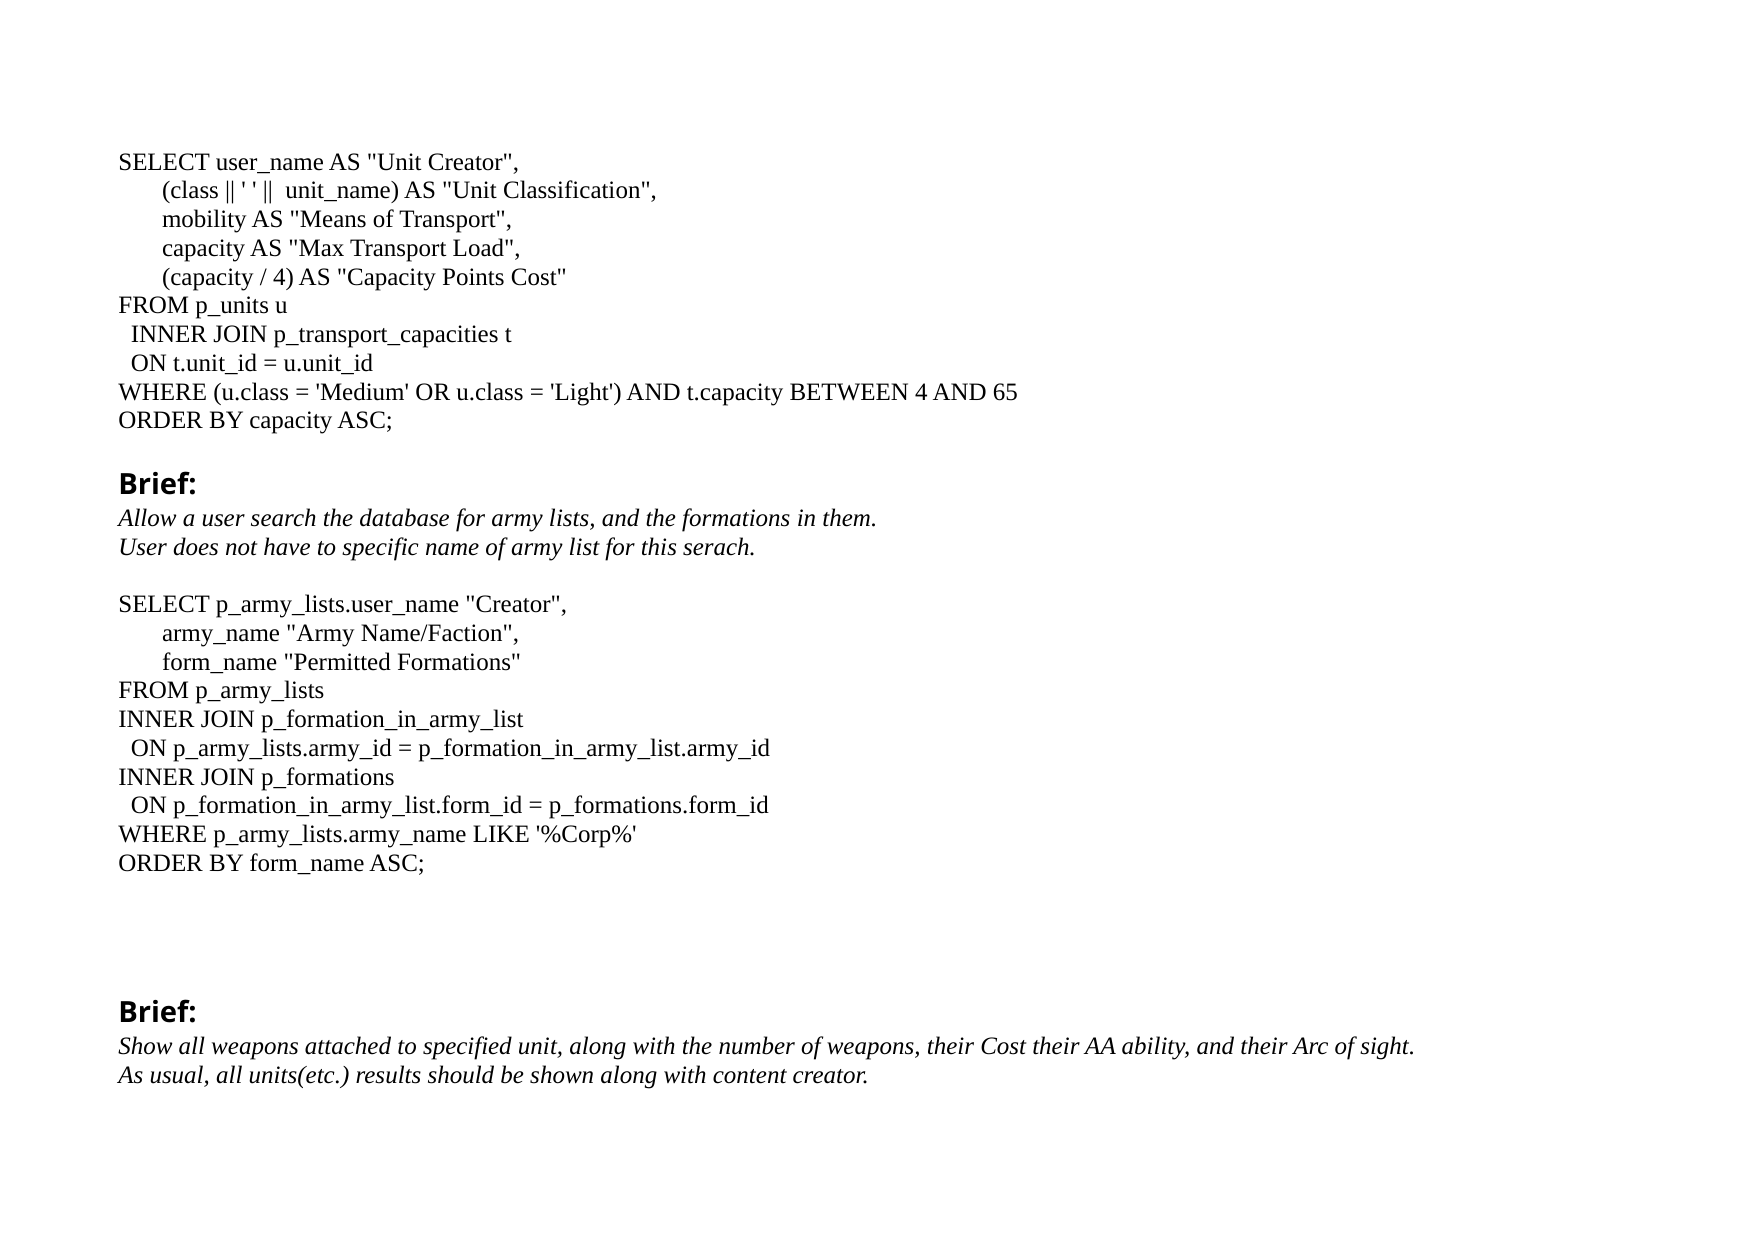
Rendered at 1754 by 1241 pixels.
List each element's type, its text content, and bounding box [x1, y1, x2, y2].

text FROM p_army_lists [118, 675, 1636, 704]
text capacity AS "Max Transport Load", [118, 233, 1636, 262]
text As usual, all units(etc.) results should be shown along with content creator. [118, 1060, 1636, 1089]
text form_name "Permitted Formations" [118, 647, 1636, 675]
text (class || ' ' || unit_name) AS "Unit Classification", [118, 176, 1636, 204]
text WHERE p_army_lists.army_name LIKE '%Corp%' [118, 819, 1636, 848]
text ON t.unit_id = u.unit_id [118, 348, 1636, 377]
text WHERE (u.class = 'Medium' OR u.class = 'Light') AND t.capacity BETWEEN 4 AND 65 [118, 377, 1636, 406]
text Brief: [118, 992, 1636, 1031]
text User does not have to specific name of army list for this serach. [118, 532, 1636, 560]
text ON p_formation_in_army_list.form_id = p_formations.form_id [118, 790, 1636, 819]
text INNER JOIN p_formation_in_army_list [118, 704, 1636, 733]
text FROM p_units u [118, 291, 1636, 319]
text INNER JOIN p_transport_capacities t [118, 319, 1636, 348]
text ON p_army_lists.army_id = p_formation_in_army_list.army_id [118, 733, 1636, 762]
text Brief: [118, 463, 1636, 503]
text army_name "Army Name/Faction", [118, 618, 1636, 647]
text mobility AS "Means of Transport", [118, 204, 1636, 233]
text SELECT user_name AS "Unit Creator", [118, 147, 1636, 176]
text ORDER BY capacity ASC; [118, 406, 1636, 434]
text INNER JOIN p_formations [118, 762, 1636, 790]
text SELECT p_army_lists.user_name "Creator", [118, 589, 1636, 618]
text Show all weapons attached to specified unit, along with the number of weapons, their Cost their AA ability, and their Arc of sight. [118, 1031, 1636, 1060]
text ORDER BY form_name ASC; [118, 848, 1636, 877]
text Allow a user search the database for army lists, and the formations in them. [118, 503, 1636, 532]
text (capacity / 4) AS "Capacity Points Cost" [118, 262, 1636, 291]
